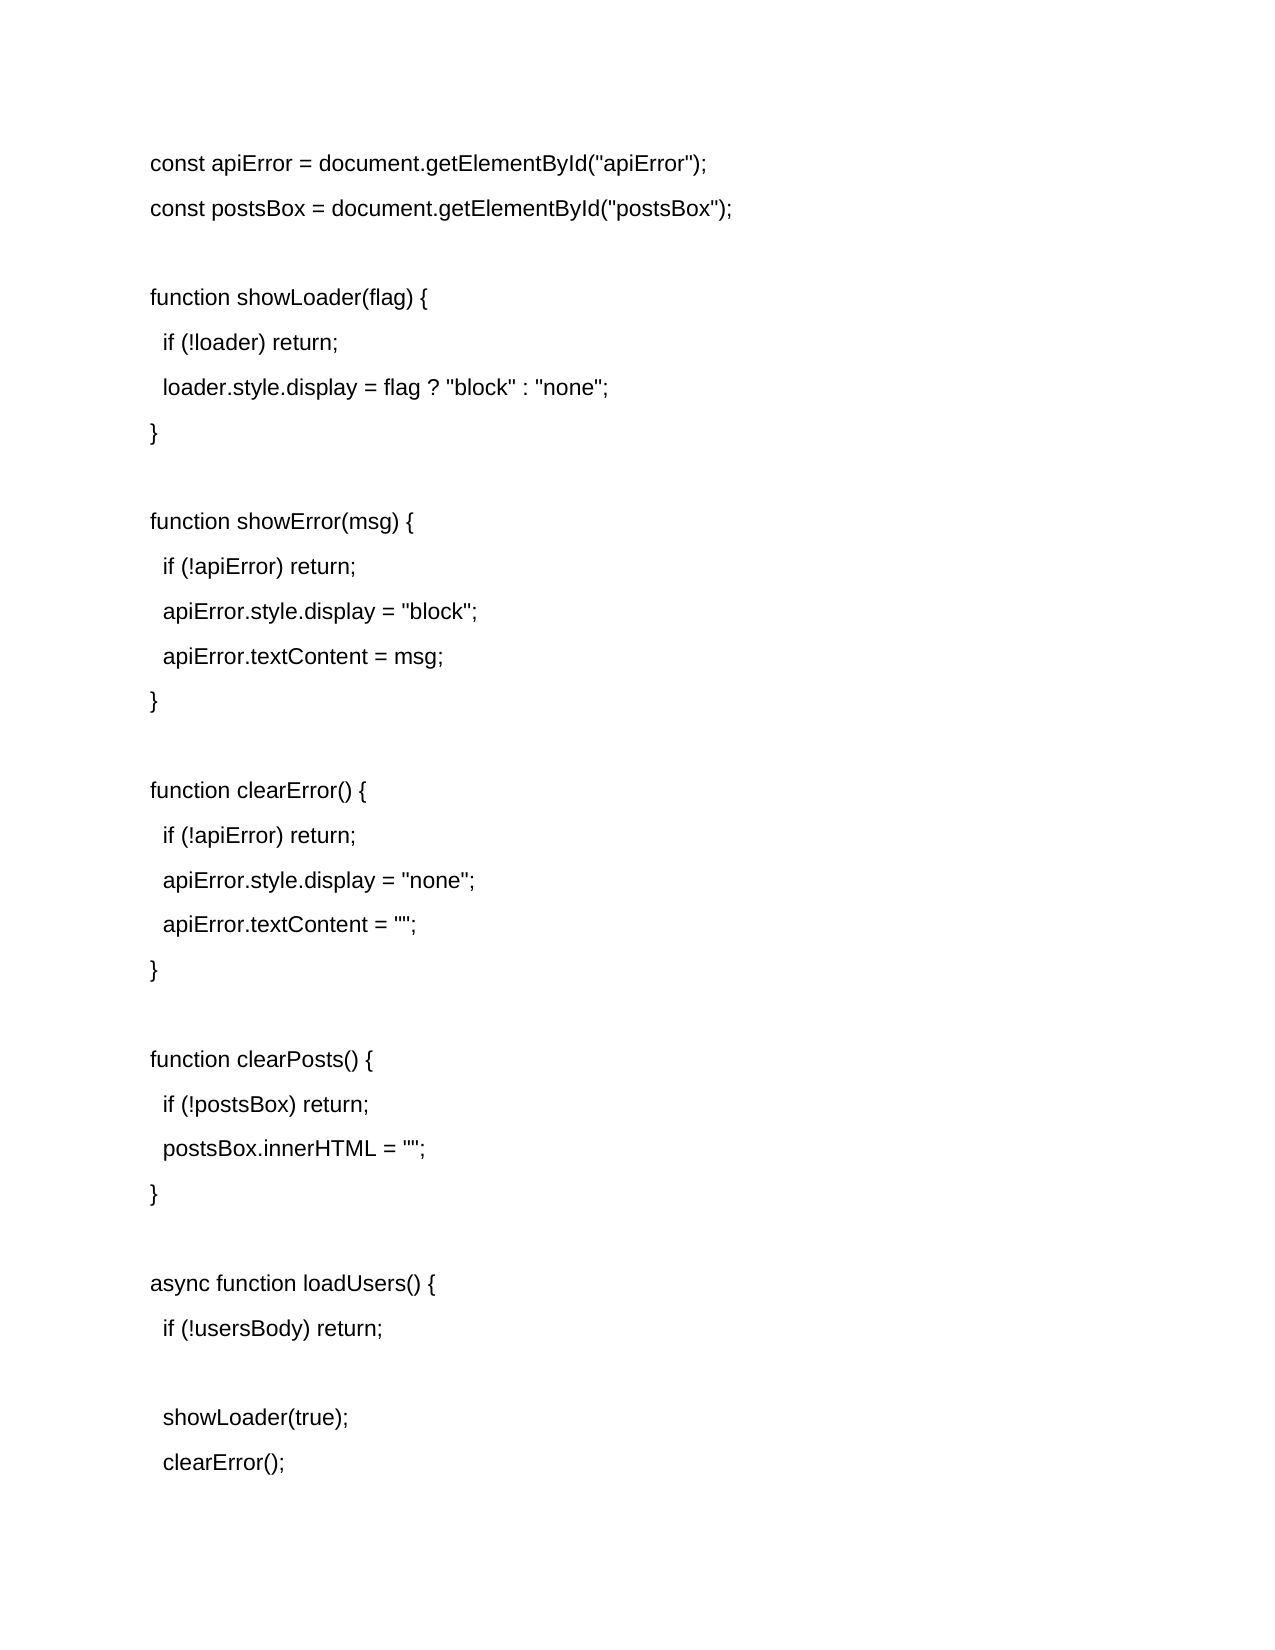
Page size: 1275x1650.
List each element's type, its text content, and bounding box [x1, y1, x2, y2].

text } [150, 956, 1125, 983]
text const apiError = document.getElementById("apiError"); [150, 150, 1125, 176]
text apiError.textContent = ""; [150, 911, 1125, 938]
text apiError.style.display = "none"; [150, 867, 1125, 893]
text loader.style.display = flag ? "block" : "none"; [150, 374, 1125, 400]
text function showLoader(flag) { [150, 284, 1125, 311]
text function showError(msg) { [150, 508, 1125, 535]
text apiError.style.display = "block"; [150, 598, 1125, 624]
text if (!loader) return; [150, 329, 1125, 356]
text if (!usersBody) return; [150, 1314, 1125, 1341]
text const postsBox = document.getElementById("postsBox"); [150, 195, 1125, 221]
text showLoader(true); [150, 1404, 1125, 1431]
text if (!apiError) return; [150, 553, 1125, 579]
text clearError(); [150, 1449, 1125, 1475]
text apiError.textContent = msg; [150, 643, 1125, 669]
text if (!postsBox) return; [150, 1091, 1125, 1117]
text } [150, 687, 1125, 714]
text function clearError() { [150, 777, 1125, 803]
text function clearPosts() { [150, 1046, 1125, 1072]
text postsBox.innerHTML = ""; [150, 1135, 1125, 1162]
text } [150, 1180, 1125, 1207]
text if (!apiError) return; [150, 822, 1125, 848]
text async function loadUsers() { [150, 1270, 1125, 1296]
text } [150, 419, 1125, 445]
